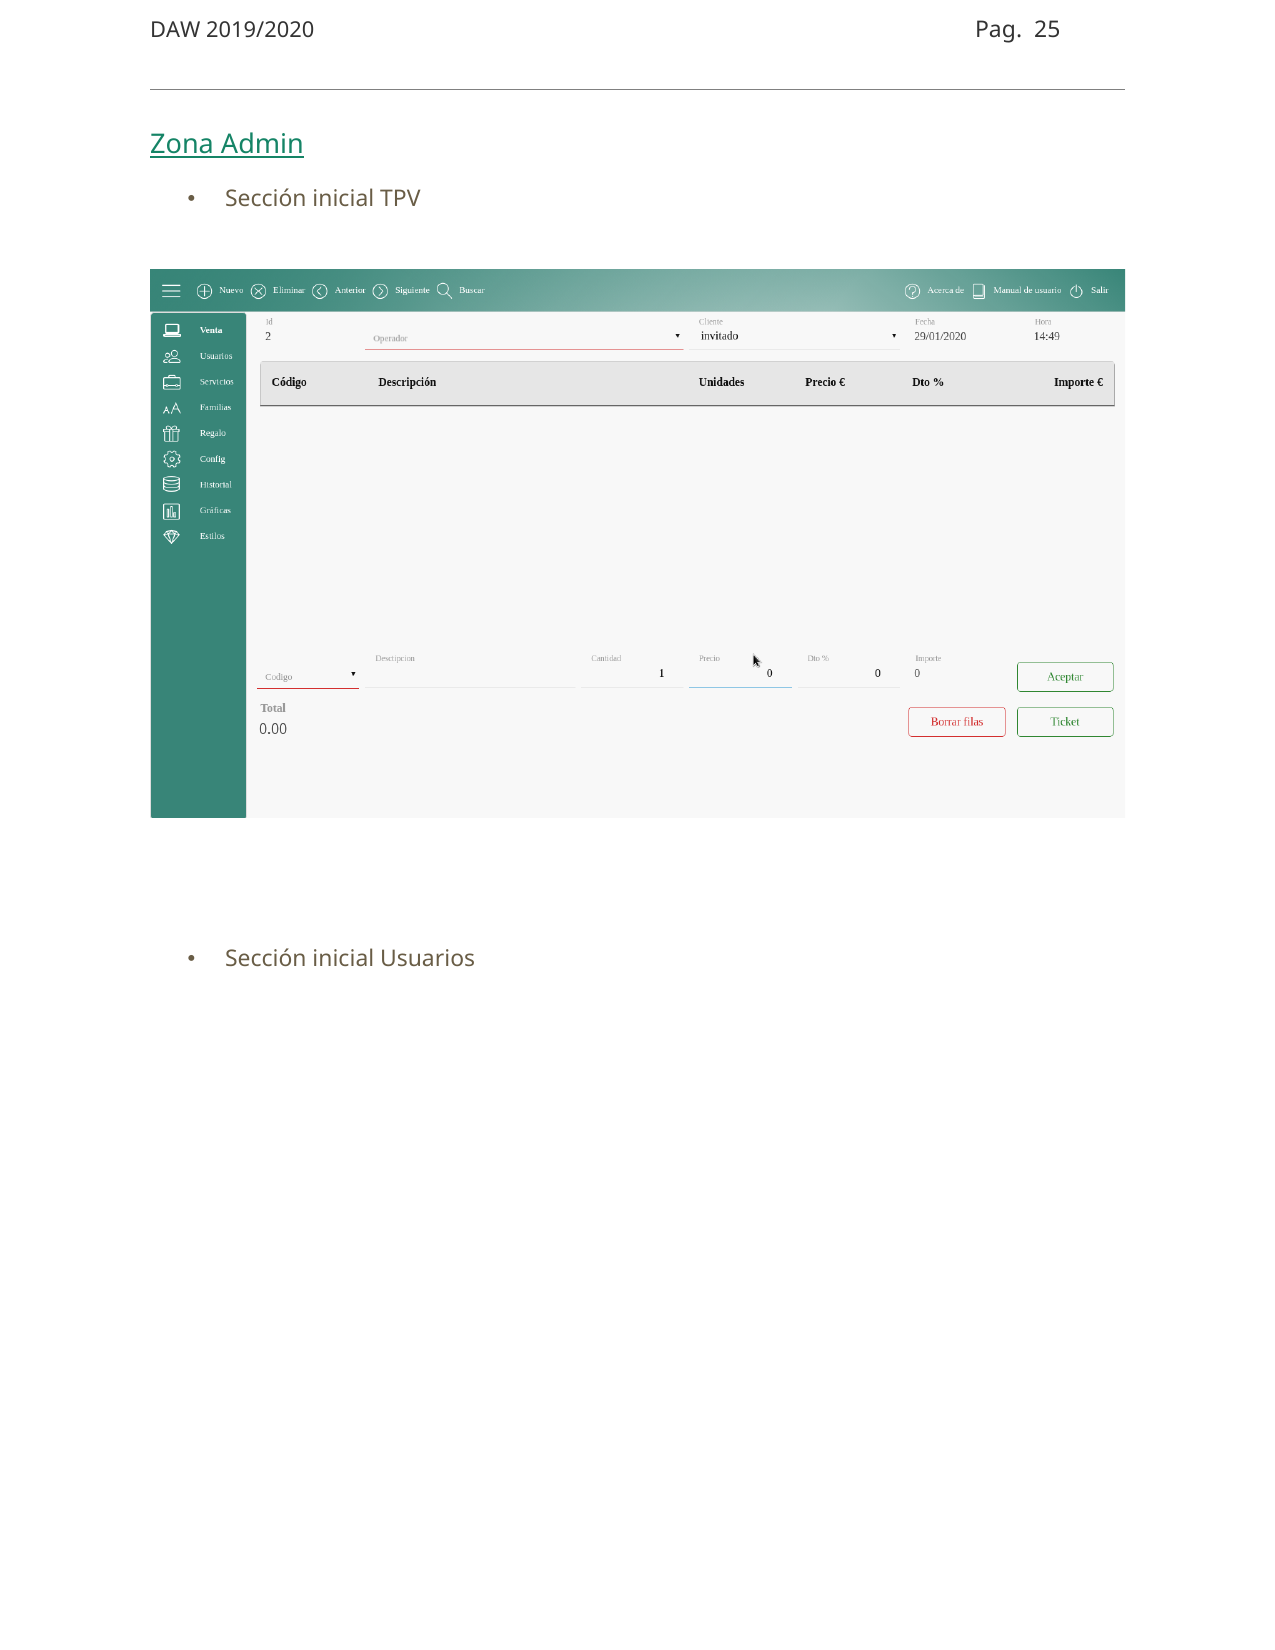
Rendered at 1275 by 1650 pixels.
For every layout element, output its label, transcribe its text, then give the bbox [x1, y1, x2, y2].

picture [150, 269, 1125, 818]
text Zona Admin [150, 125, 1125, 162]
list Sección inicial Usuarios [187, 942, 1125, 973]
list Sección inicial TPV [187, 182, 1125, 213]
